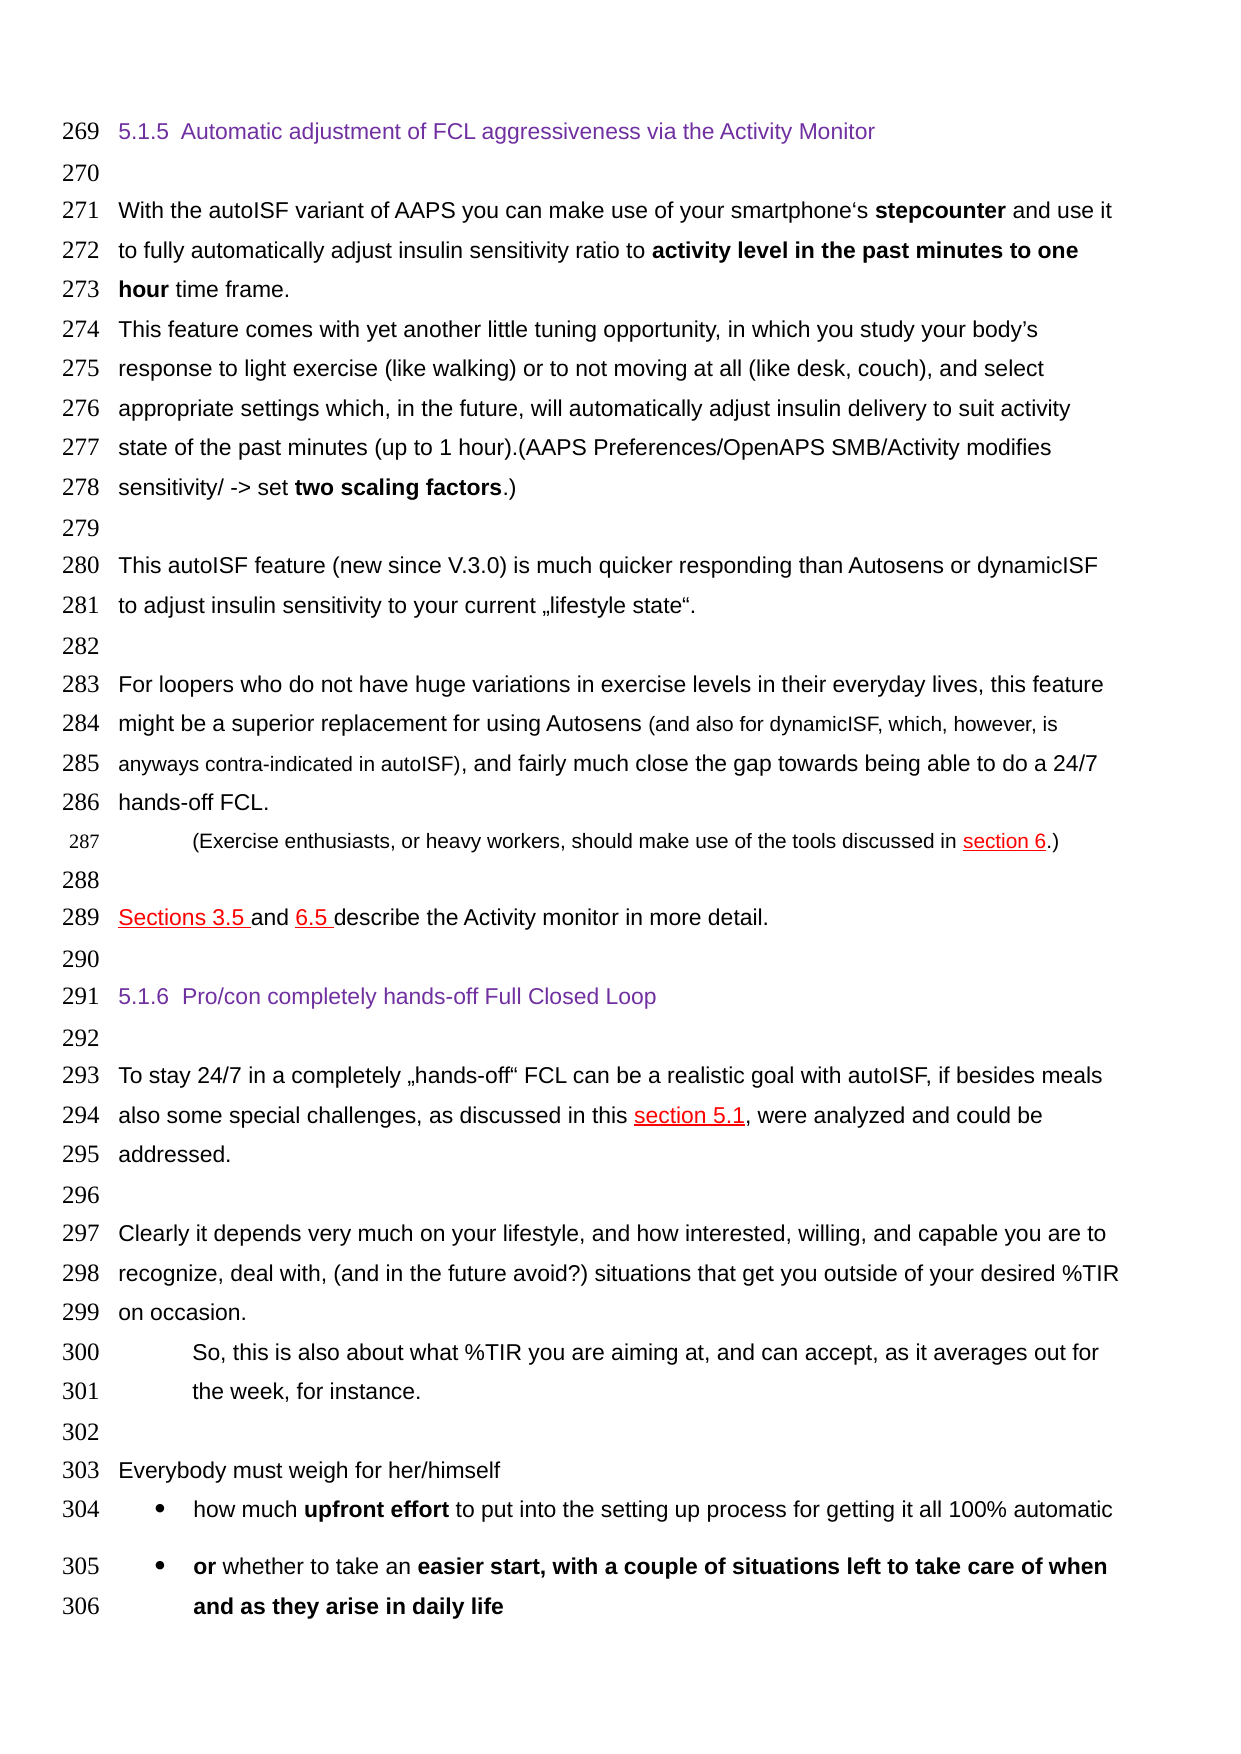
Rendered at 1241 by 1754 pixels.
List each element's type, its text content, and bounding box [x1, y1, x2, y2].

text Clearly it depends very much on your lifestyle, and how interested, willing, and capable you are to recognize, deal with, (and in the future avoid?) situations that get you outside of your desired %TIR on occasion. [118, 1220, 1122, 1325]
list or whether to take an easier start, with a couple of situations left to take care of when and as they arise in daily life [156, 1553, 1122, 1620]
text Sections 3.5 and 6.5 describe the Activity monitor in more detail. [118, 904, 1122, 931]
list how much upfront effort to put into the setting up process for getting it all 100% automatic [156, 1496, 1122, 1523]
text 5.1.5 Automatic adjustment of FCL aggressiveness via the Activity Monitor [118, 118, 1122, 144]
text To stay 24/7 in a completely „hands-off“ FCL can be a realistic goal with autoISF, if besides meals also some special challenges, as discussed in this section 5.1, were analyzed and could be addressed. [118, 1062, 1122, 1167]
text Everybody must weigh for her/himself [118, 1457, 1122, 1483]
text For loopers who do not have huge variations in exercise levels in their everyday lives, this feature might be a superior replacement for using Autosens (and also for dynamicISF, which, however, is anyways contra-indicated in autoISF), and fairly much close the gap towards being able to do a 24/7 hands-off FCL. [118, 671, 1122, 816]
text This autoISF feature (new since V.3.0) is much quicker responding than Autosens or dynamicISF to adjust insulin sensitivity to your current „lifestyle state“. [118, 552, 1122, 618]
text So, this is also about what %TIR you are aiming at, and can accept, as it averages out for the week, for instance. [192, 1338, 1122, 1404]
text With the autoISF variant of AAPS you can make use of your smartphone‘s stepcounter and use it to fully automatically adjust insulin sensitivity ratio to activity level in the past minutes to one hour time frame. [118, 197, 1122, 302]
text 5.1.6 Pro/con completely hands-off Full Closed Loop [118, 983, 1122, 1009]
text (Exercise enthusiasts, or heavy workers, should make use of the tools discussed in section 6.) [192, 829, 1122, 853]
text This feature comes with yet another little tuning opportunity, in which you study your body’s response to light exercise (like walking) or to not moving at all (like desk, couch), and select appropriate settings which, in the future, will automatically adjust insulin delivery to suit activity state of the past minutes (up to 1 hour).(AAPS Preferences/OpenAPS SMB/Activity modifies sensitivity/ -> set two scaling factors.) [118, 316, 1122, 500]
